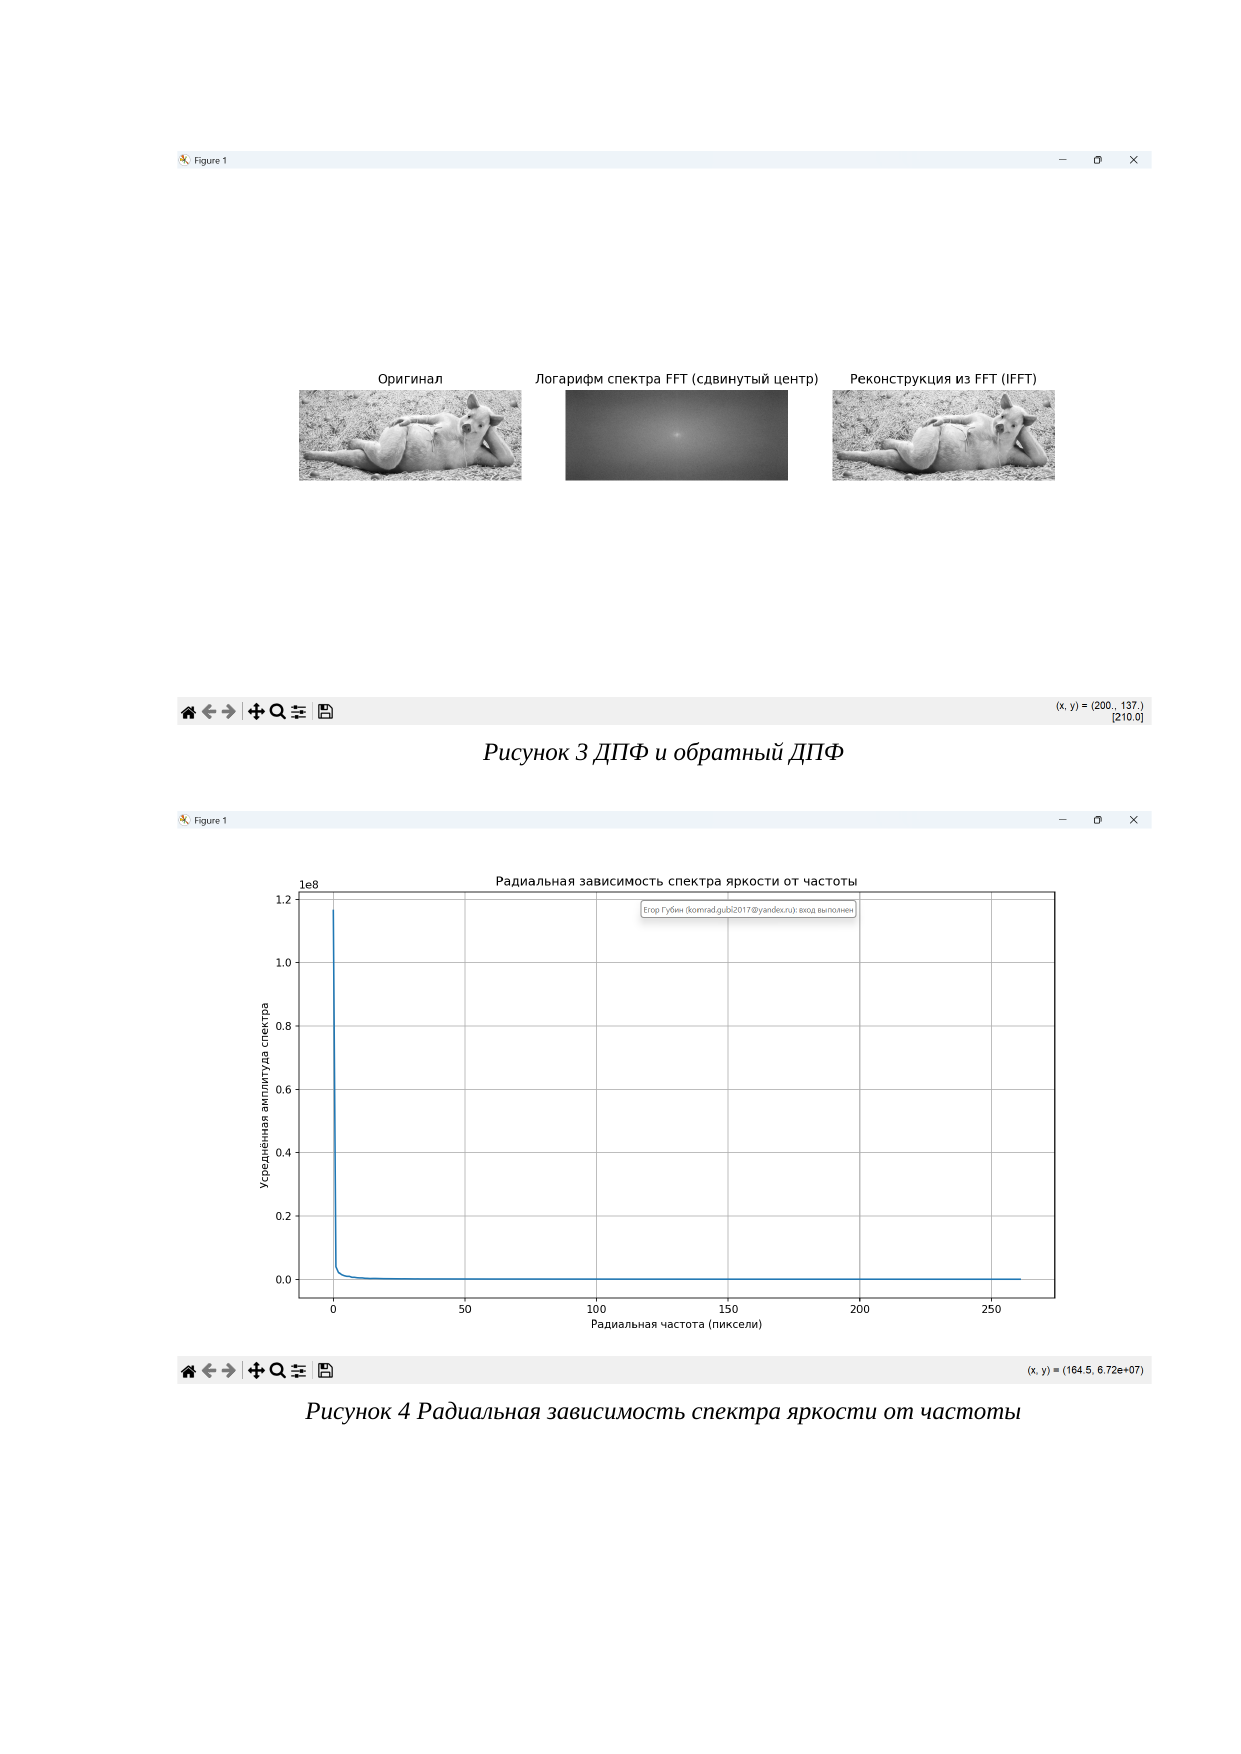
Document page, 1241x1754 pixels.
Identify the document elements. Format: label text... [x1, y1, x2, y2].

text Рисунок 4 Радиальная зависимость спектра яркости от частоты [177, 1396, 1152, 1425]
text Рисунок 3 ДПФ и обратный ДПФ [177, 737, 1152, 765]
